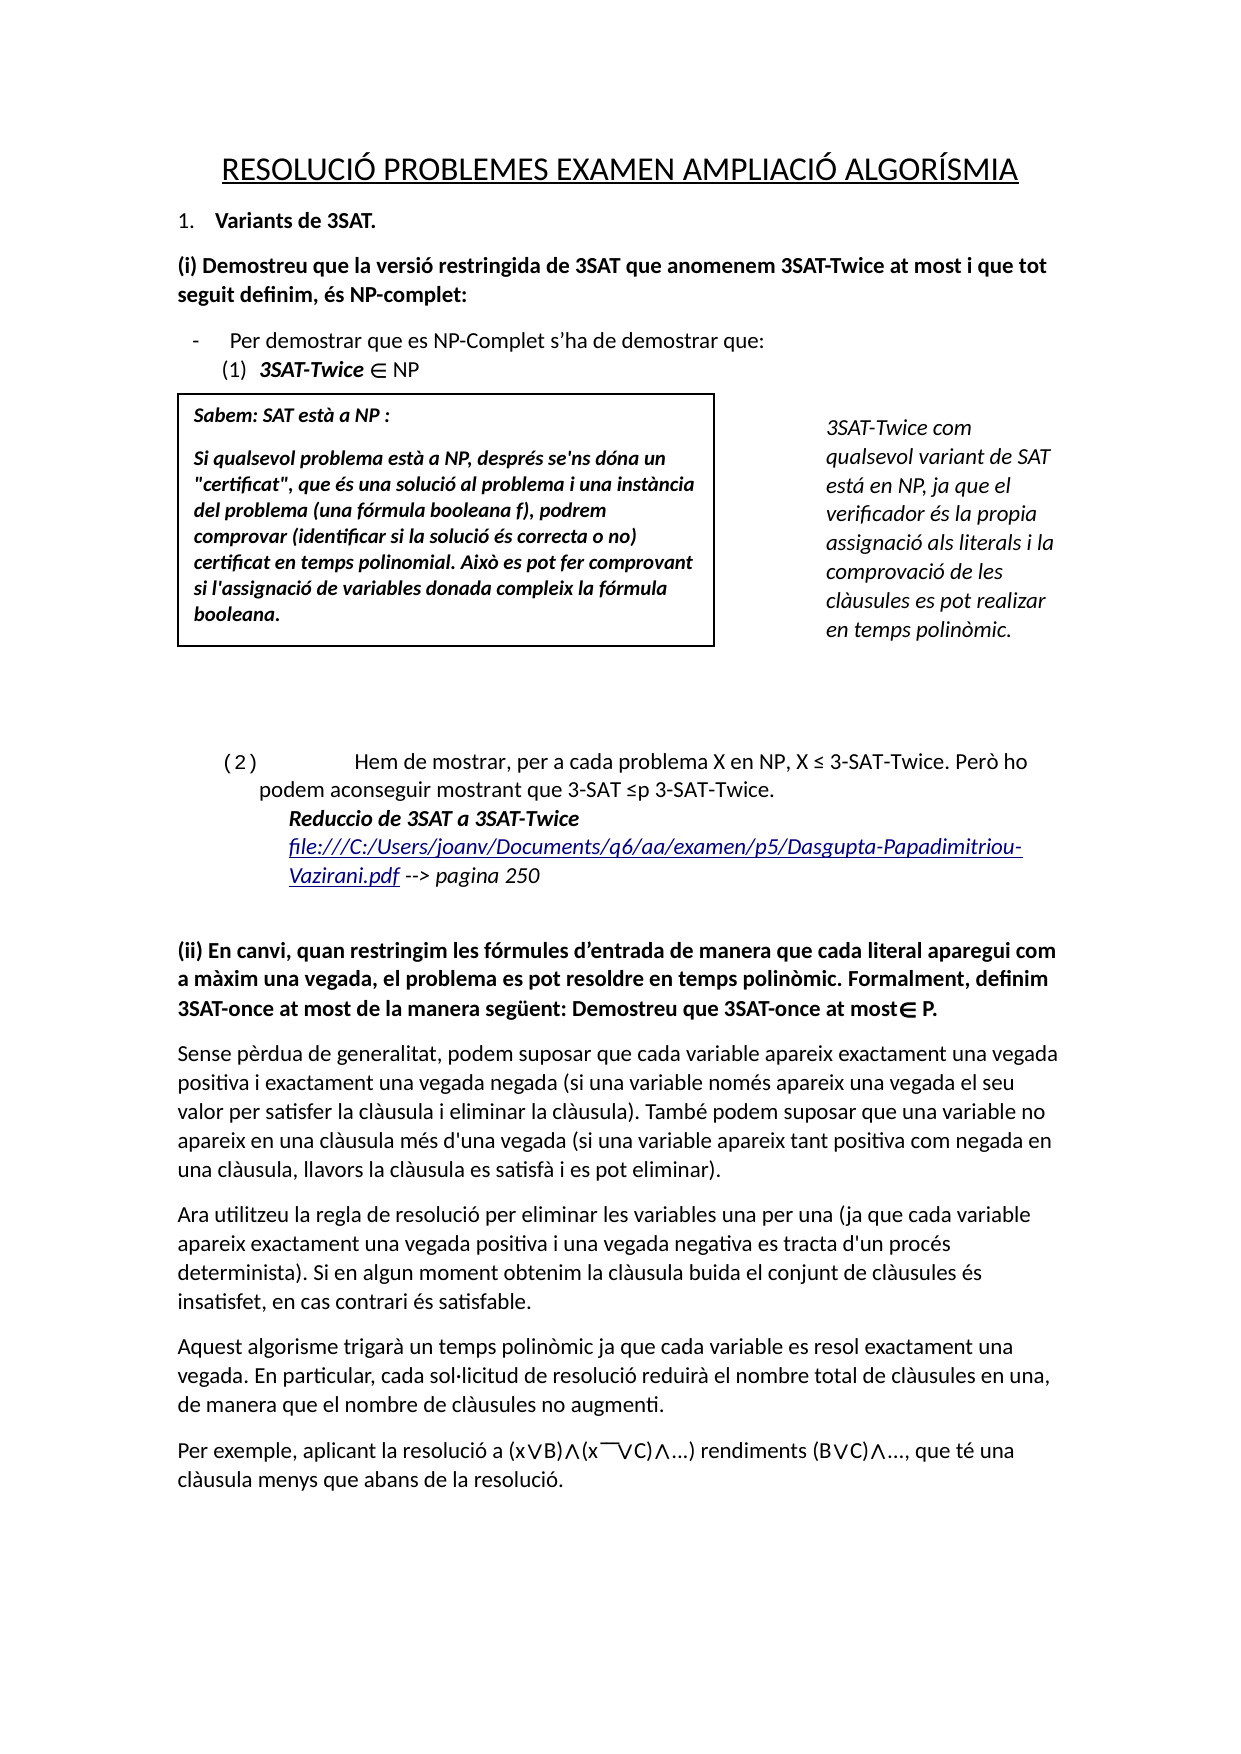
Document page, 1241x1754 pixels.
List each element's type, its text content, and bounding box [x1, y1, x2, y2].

text Ara utilitzeu la regla de resolució per eliminar les variables una per una (ja que cada variable apareix exactament una vegada positiva i una vegada negativa es tracta d'un procés determinista). Si en algun moment obtenim la clàusula buida el conjunt de clàusules és insatisfet, en cas contrari és satisfable. [177, 1200, 1063, 1315]
text (i) Demostreu que la versió restringida de 3SAT que anomenem 3SAT-Twice at most i que tot seguit definim, és NP-complet: [177, 252, 1063, 308]
list Per demostrar que es NP-Complet s’ha de demostrar que: [192, 326, 1063, 354]
list 3SAT-Twice ∈ NP [221, 355, 1063, 383]
text RESOLUCIÓ PROBLEMES EXAMEN AMPLIACIÓ ALGORÍSMIA [177, 148, 1063, 188]
list Hem de mostrar, per a cada problema X en NP, X ≤ 3-SAT-Twice. Però ho podem aconseguir mostrant que 3-SAT ≤p 3-SAT-Twice. [221, 747, 1063, 804]
list Reduccio de 3SAT a 3SAT-Twice [288, 804, 1063, 832]
text Si qualsevol problema està a NP, després se'ns dóna un "certificat", que és una solució al problema i una instància del problema (una fórmula booleana f), podrem comprovar (identificar si la solució és correcta o no) certificat en temps polinomial. Això es pot fer comprovant si l'assignació de variables donada compleix la fórmula booleana. [194, 445, 698, 627]
list Variants de 3SAT. [177, 206, 1063, 234]
list 3SAT-Twice com qualsevol variant de SAT está en NP, ja que el verificador és la propia assignació als literals i la comprovació de les clàusules es pot realizar en temps polinòmic. [715, 413, 1063, 643]
list file:///C:/Users/joanv/Documents/q6/aa/examen/p5/Dasgupta-Papadimitriou-Vazirani.pdf --> pagina 250 [288, 832, 1063, 889]
text Per exemple, aplicant la resolució a (x∨B)∧(x ̄ ̄ ̄∨C)∧...) rendiments (B∨C)∧..., que té una clàusula menys que abans de la resolució. [177, 1436, 1063, 1493]
text Sabem: SAT està a NP : [194, 402, 698, 427]
text Sense pèrdua de generalitat, podem suposar que cada variable apareix exactament una vegada positiva i exactament una vegada negada (si una variable només apareix una vegada el seu valor per satisfer la clàusula i eliminar la clàusula). També podem suposar que una variable no apareix en una clàusula més d'una vegada (si una variable apareix tant positiva com negada en una clàusula, llavors la clàusula es satisfà i es pot eliminar). [177, 1039, 1063, 1183]
text Aquest algorisme trigarà un temps polinòmic ja que cada variable es resol exactament una vegada. En particular, cada sol·licitud de resolució reduirà el nombre total de clàusules en una, de manera que el nombre de clàusules no augmenti. [177, 1332, 1063, 1418]
text (ii) En canvi, quan restringim les fórmules d’entrada de manera que cada literal aparegui com a màxim una vegada, el problema es pot resoldre en temps polinòmic. Formalment, definim 3SAT-once at most de la manera següent: Demostreu que 3SAT-once at most∈ P. [177, 936, 1063, 1022]
